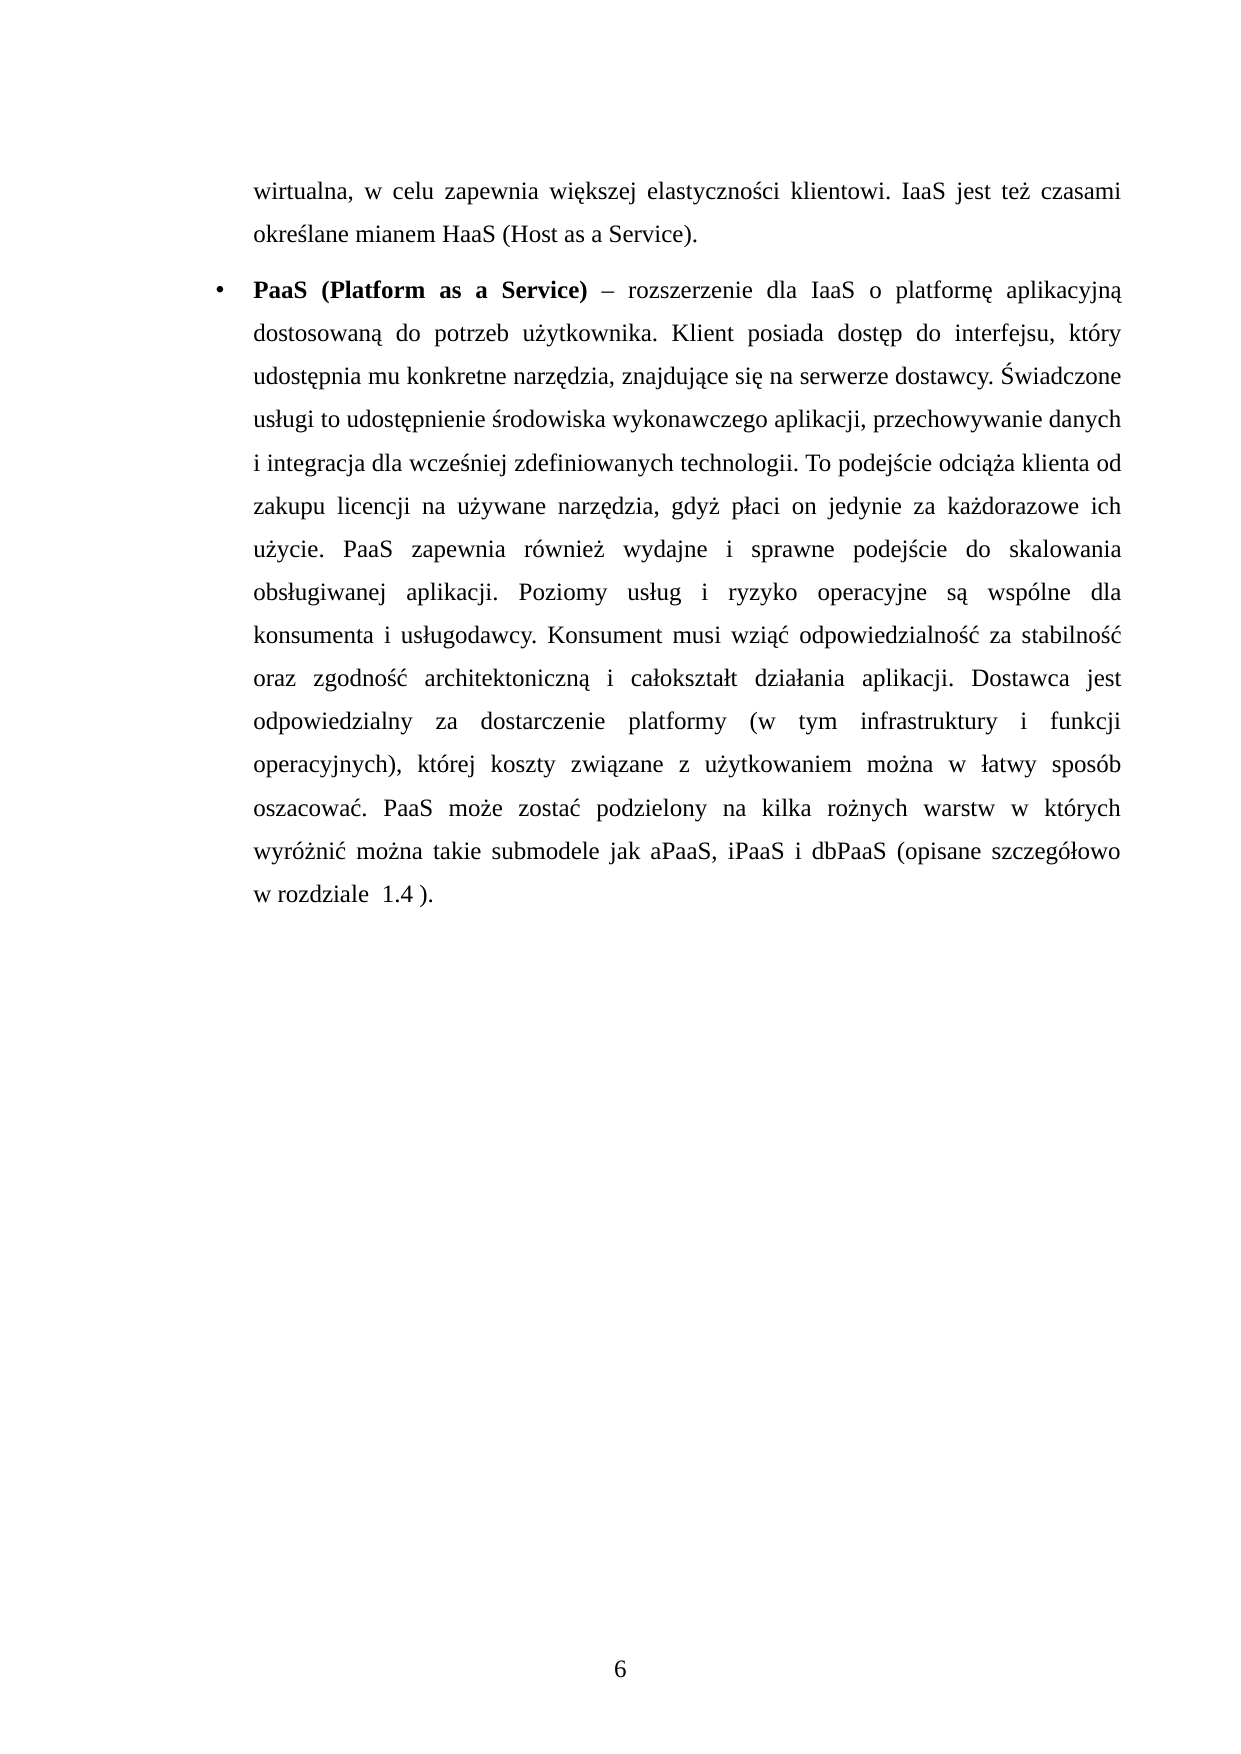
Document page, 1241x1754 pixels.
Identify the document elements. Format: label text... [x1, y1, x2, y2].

list PaaS (Platform as a Service) – rozszerzenie dla IaaS o platformę aplikacyjną dostosowaną do potrzeb użytkownika. Klient posiada dostęp do interfejsu, który udostępnia mu konkretne narzędzia, znajdujące się na serwerze dostawcy. Świadczone usługi to udostępnienie środowiska wykonawczego aplikacji, przechowywanie danych i integracja dla wcześniej zdefiniowanych technologii. To podejście odciąża klienta od zakupu licencji na używane narzędzia, gdyż płaci on jedynie za każdorazowe ich użycie. PaaS zapewnia również wydajne i sprawne podejście do skalowania obsługiwanej aplikacji. Poziomy usług i ryzyko operacyjne są wspólne dla konsumenta i usługodawcy. Konsument musi wziąć odpowiedzialność za stabilność oraz zgodność architektoniczną i całokształt działania aplikacji. Dostawca jest odpowiedzialny za dostarczenie platformy (w tym infrastruktury i funkcji operacyjnych), której koszty związane z użytkowaniem można w łatwy sposób oszacować. PaaS może zostać podzielony na kilka rożnych warstw w których wyróżnić można takie submodele jak aPaaS, iPaaS i dbPaaS (opisane szczegółowo w rozdziale 1.4). [216, 275, 1122, 908]
list wirtualna, w celu zapewnia większej elastyczności klientowi. IaaS jest też czasami określane mianem HaaS (Host as a Service). [216, 176, 1122, 248]
